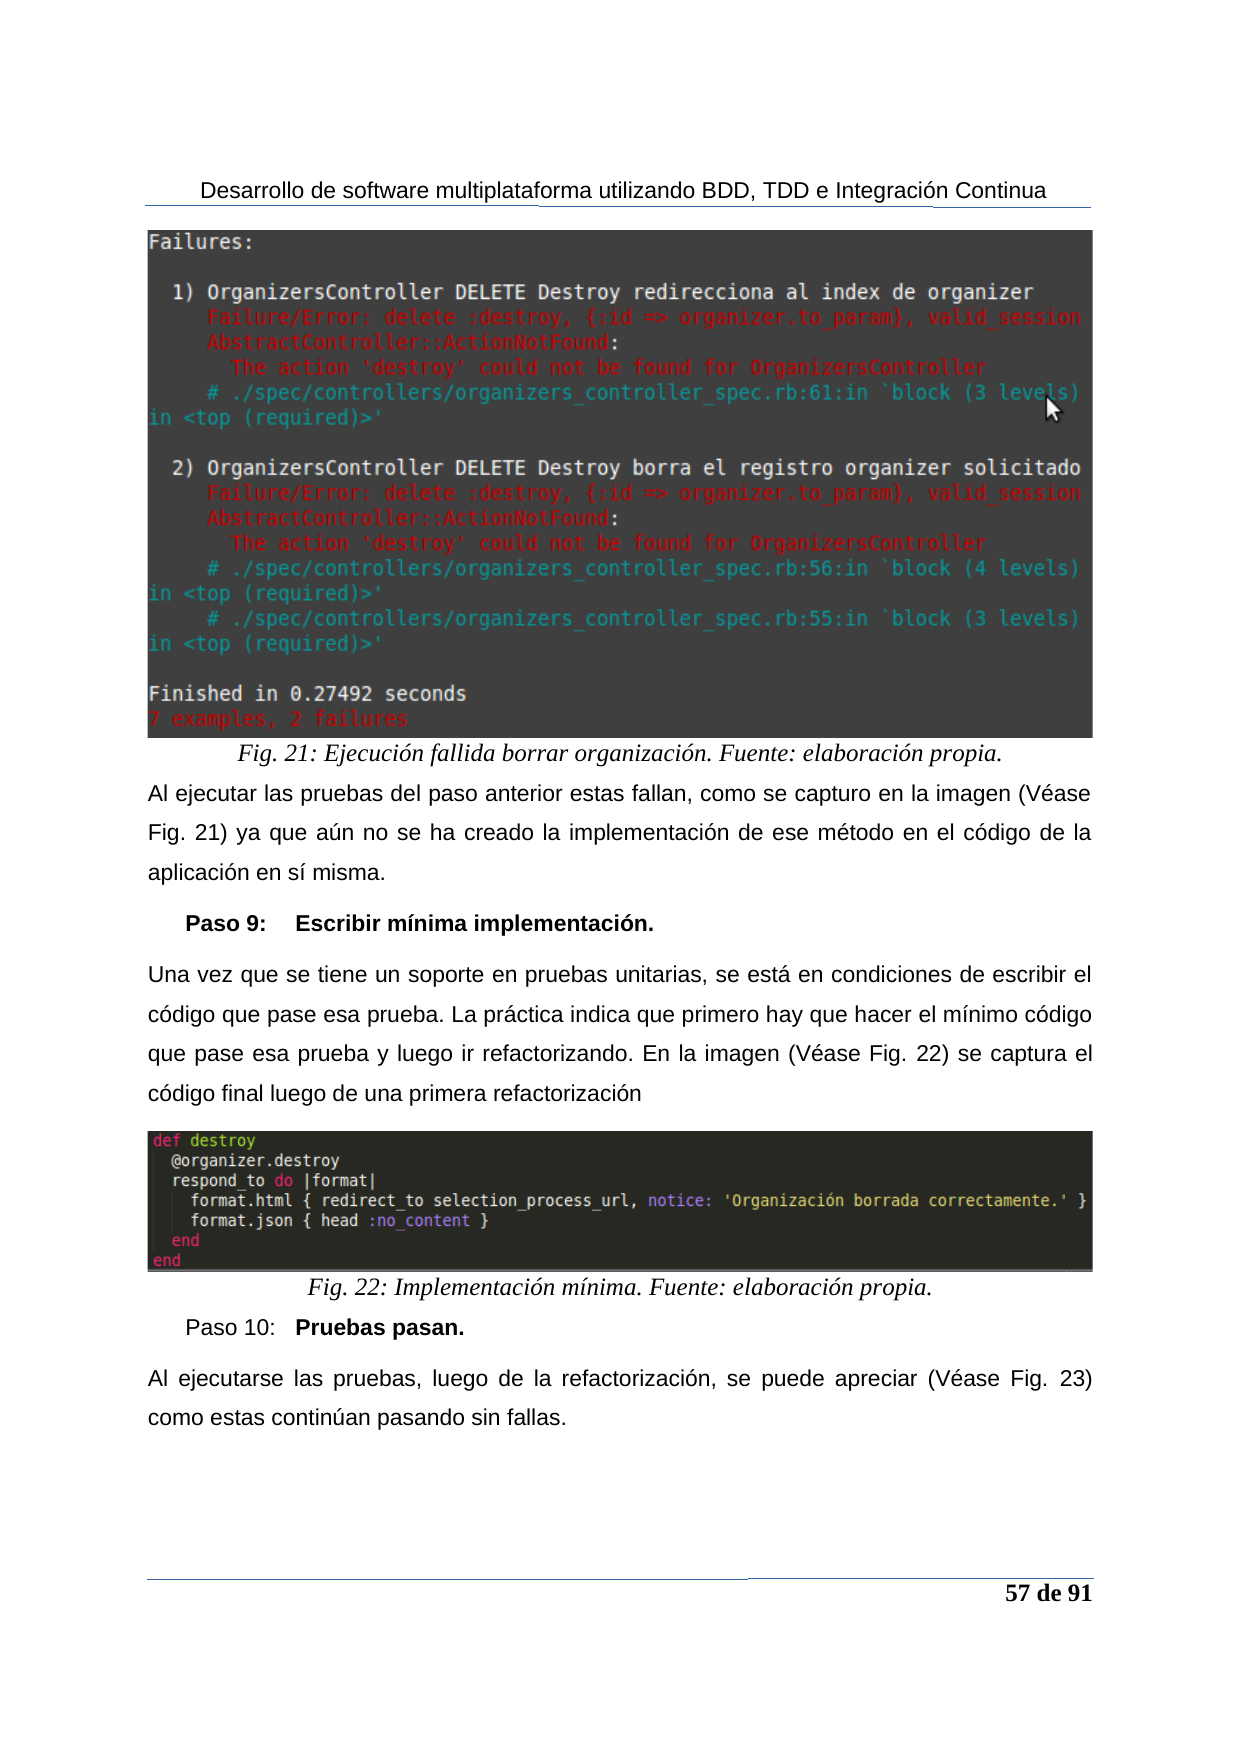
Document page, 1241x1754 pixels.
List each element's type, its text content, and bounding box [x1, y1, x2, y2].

list Escribir mínima implementación. [185, 910, 1093, 936]
picture [147, 230, 1093, 738]
text Al ejecutarse las pruebas, luego de la refactorización, se puede apreciar (Véase Fig. 23) como estas continúan pasando sin fallas. [148, 1365, 1093, 1431]
list [148, 1119, 1093, 1131]
list Fig. 21: Ejecución fallida borrar organización. Fuente: elaboración propia. [148, 738, 1093, 767]
picture [147, 1131, 1093, 1272]
text Una vez que se tiene un soporte en pruebas unitarias, se está en condiciones de escribir el código que pase esa prueba. La práctica indica que primero hay que hacer el mínimo código que pase esa prueba y luego ir refactorizando. En la imagen (Véase Fig. 22) se captura el código final luego de una primera refactorización [148, 961, 1093, 1106]
list Fig. 22: Implementación mínima. Fuente: elaboración propia. [148, 1272, 1093, 1300]
list Al ejecutar las pruebas del paso anterior estas fallan, como se capturo en la imagen (Véase Fig. 21) ya que aún no se ha creado la implementación de ese método en el código de la aplicación en sí misma. [110, 218, 1093, 885]
list Pruebas pasan. [185, 1300, 1093, 1340]
